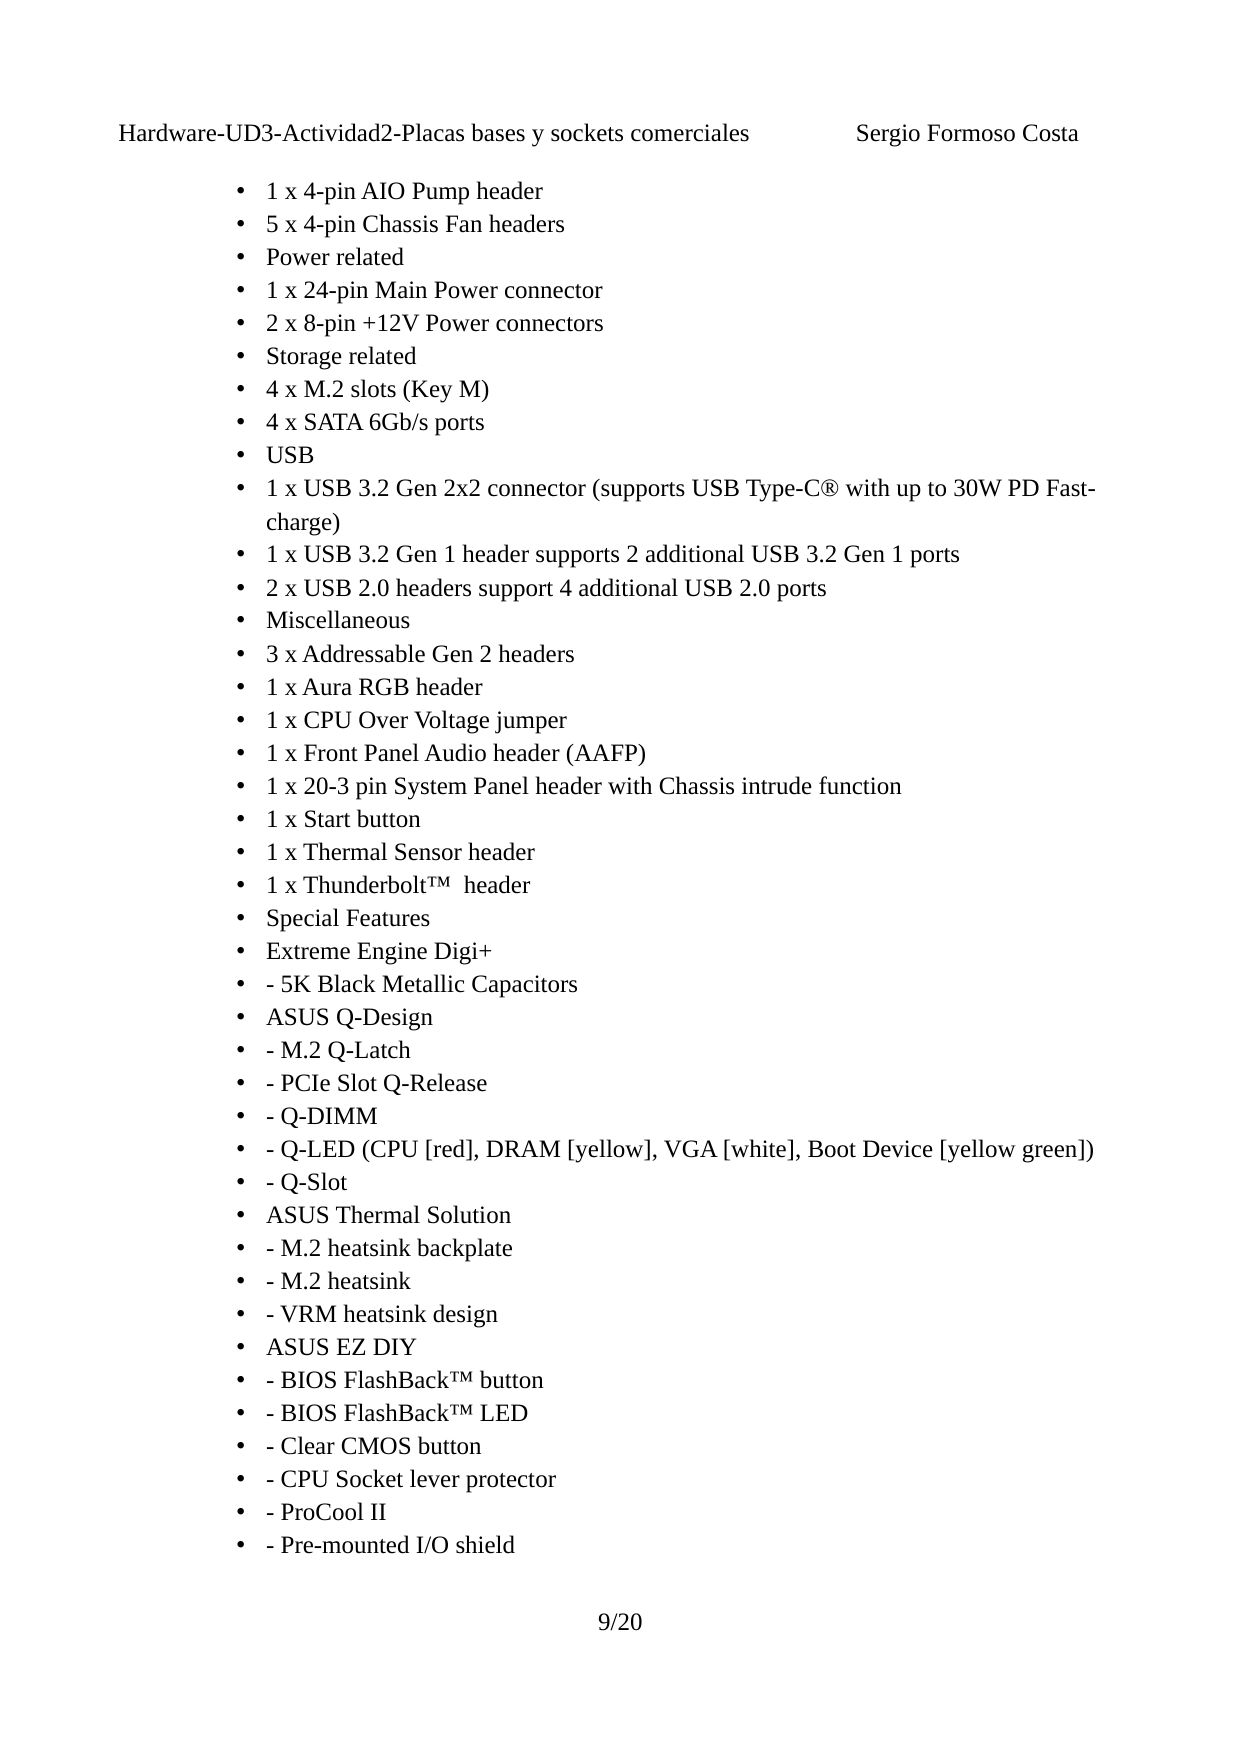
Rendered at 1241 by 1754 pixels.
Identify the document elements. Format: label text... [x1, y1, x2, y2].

list 1 x USB 3.2 Gen 1 header supports 2 additional USB 3.2 Gen 1 ports [236, 539, 1122, 568]
list 1 x Thunderbolt™ header [236, 870, 1122, 898]
list - VRM heatsink design [236, 1299, 1122, 1328]
list 1 x Aura RGB header [236, 672, 1122, 700]
list - M.2 heatsink backplate [236, 1233, 1122, 1262]
list Miscellaneous [236, 606, 1122, 634]
list - CPU Socket lever protector [236, 1464, 1122, 1493]
list - M.2 heatsink [236, 1266, 1122, 1295]
list - BIOS FlashBack™ LED [236, 1398, 1122, 1427]
list - Q-LED (CPU [red], DRAM [yellow], VGA [white], Boot Device [yellow green]) [236, 1134, 1122, 1163]
list - PCIe Slot Q-Release [236, 1068, 1122, 1097]
list - M.2 Q-Latch [236, 1035, 1122, 1064]
list USB [236, 441, 1122, 469]
list 1 x Thermal Sensor header [236, 837, 1122, 866]
list 2 x 8-pin +12V Power connectors [236, 308, 1122, 337]
list ASUS Q-Design [236, 1002, 1122, 1031]
list 1 x Start button [236, 804, 1122, 832]
list 4 x M.2 slots (Key M) [236, 374, 1122, 403]
list Power related [236, 242, 1122, 271]
list - Q-DIMM [236, 1101, 1122, 1130]
list 5 x 4-pin Chassis Fan headers [236, 209, 1122, 238]
list 1 x 20-3 pin System Panel header with Chassis intrude function [236, 771, 1122, 799]
list 4 x SATA 6Gb/s ports [236, 407, 1122, 436]
list - ProCool II [236, 1497, 1122, 1526]
list - Q-Slot [236, 1167, 1122, 1196]
list - Clear CMOS button [236, 1431, 1122, 1460]
list 2 x USB 2.0 headers support 4 additional USB 2.0 ports [236, 573, 1122, 601]
list Special Features [236, 903, 1122, 932]
list 1 x 24-pin Main Power connector [236, 275, 1122, 304]
list Storage related [236, 341, 1122, 370]
list Extreme Engine Digi+ [236, 936, 1122, 964]
list 1 x 4-pin AIO Pump header [236, 176, 1122, 205]
list 1 x Front Panel Audio header (AAFP) [236, 738, 1122, 766]
list - 5K Black Metallic Capacitors [236, 969, 1122, 998]
list - Pre-mounted I/O shield [236, 1530, 1122, 1559]
list ASUS Thermal Solution [236, 1200, 1122, 1229]
list ASUS EZ DIY [236, 1332, 1122, 1361]
list 1 x CPU Over Voltage jumper [236, 705, 1122, 733]
list 3 x Addressable Gen 2 headers [236, 639, 1122, 667]
list - BIOS FlashBack™ button [236, 1365, 1122, 1394]
list 1 x USB 3.2 Gen 2x2 connector (supports USB Type-C® with up to 30W PD Fast-charge) [236, 473, 1122, 535]
